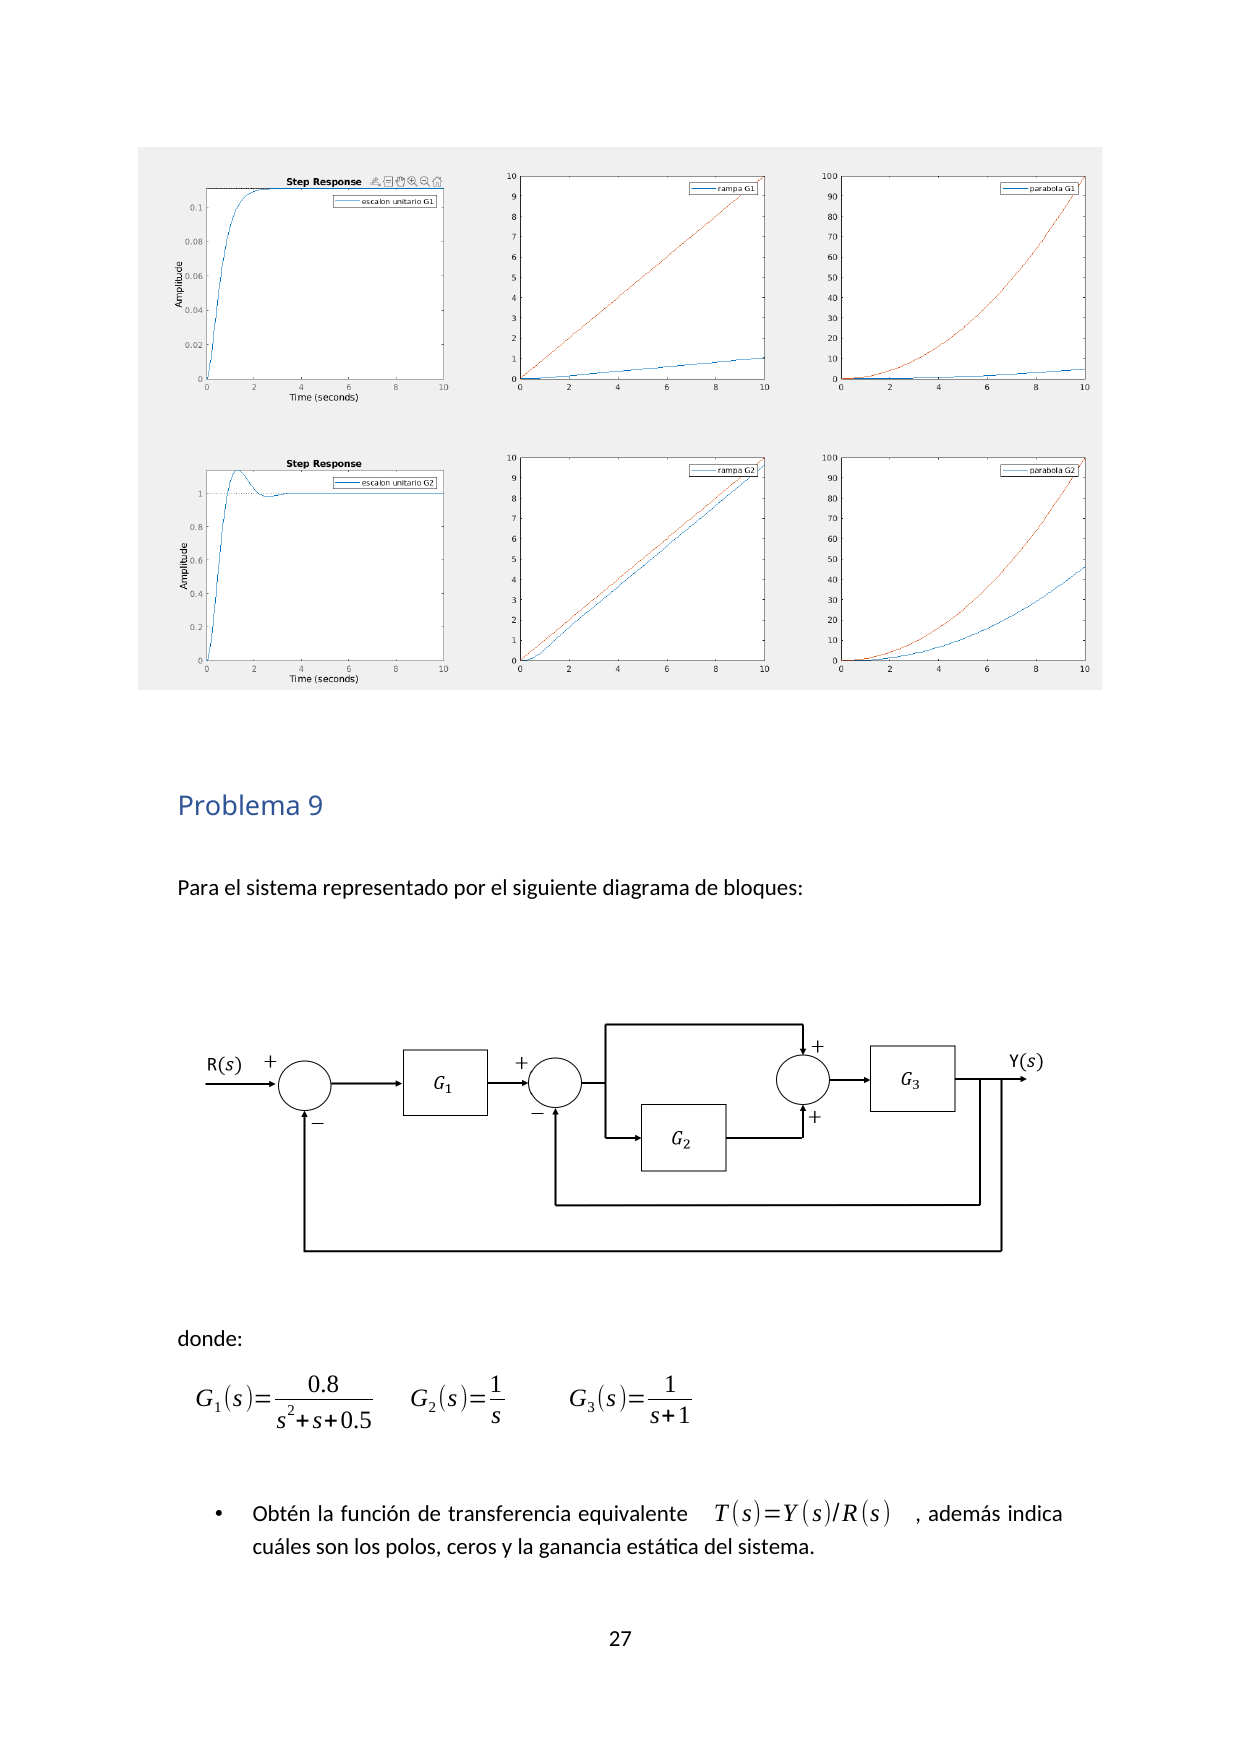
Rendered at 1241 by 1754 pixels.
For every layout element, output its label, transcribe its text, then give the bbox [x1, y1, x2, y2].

picture [137, 147, 1103, 690]
list Obtén la función de transferencia equivalente , además indica cuáles son los polos, ceros y la ganancia estática del sistema. [215, 1498, 1063, 1561]
text Para el sistema representado por el siguiente diagrama de bloques: [177, 873, 1063, 901]
picture [177, 966, 1063, 1301]
text donde: [177, 1301, 1063, 1352]
subtitle Problema 9 [177, 786, 1063, 823]
